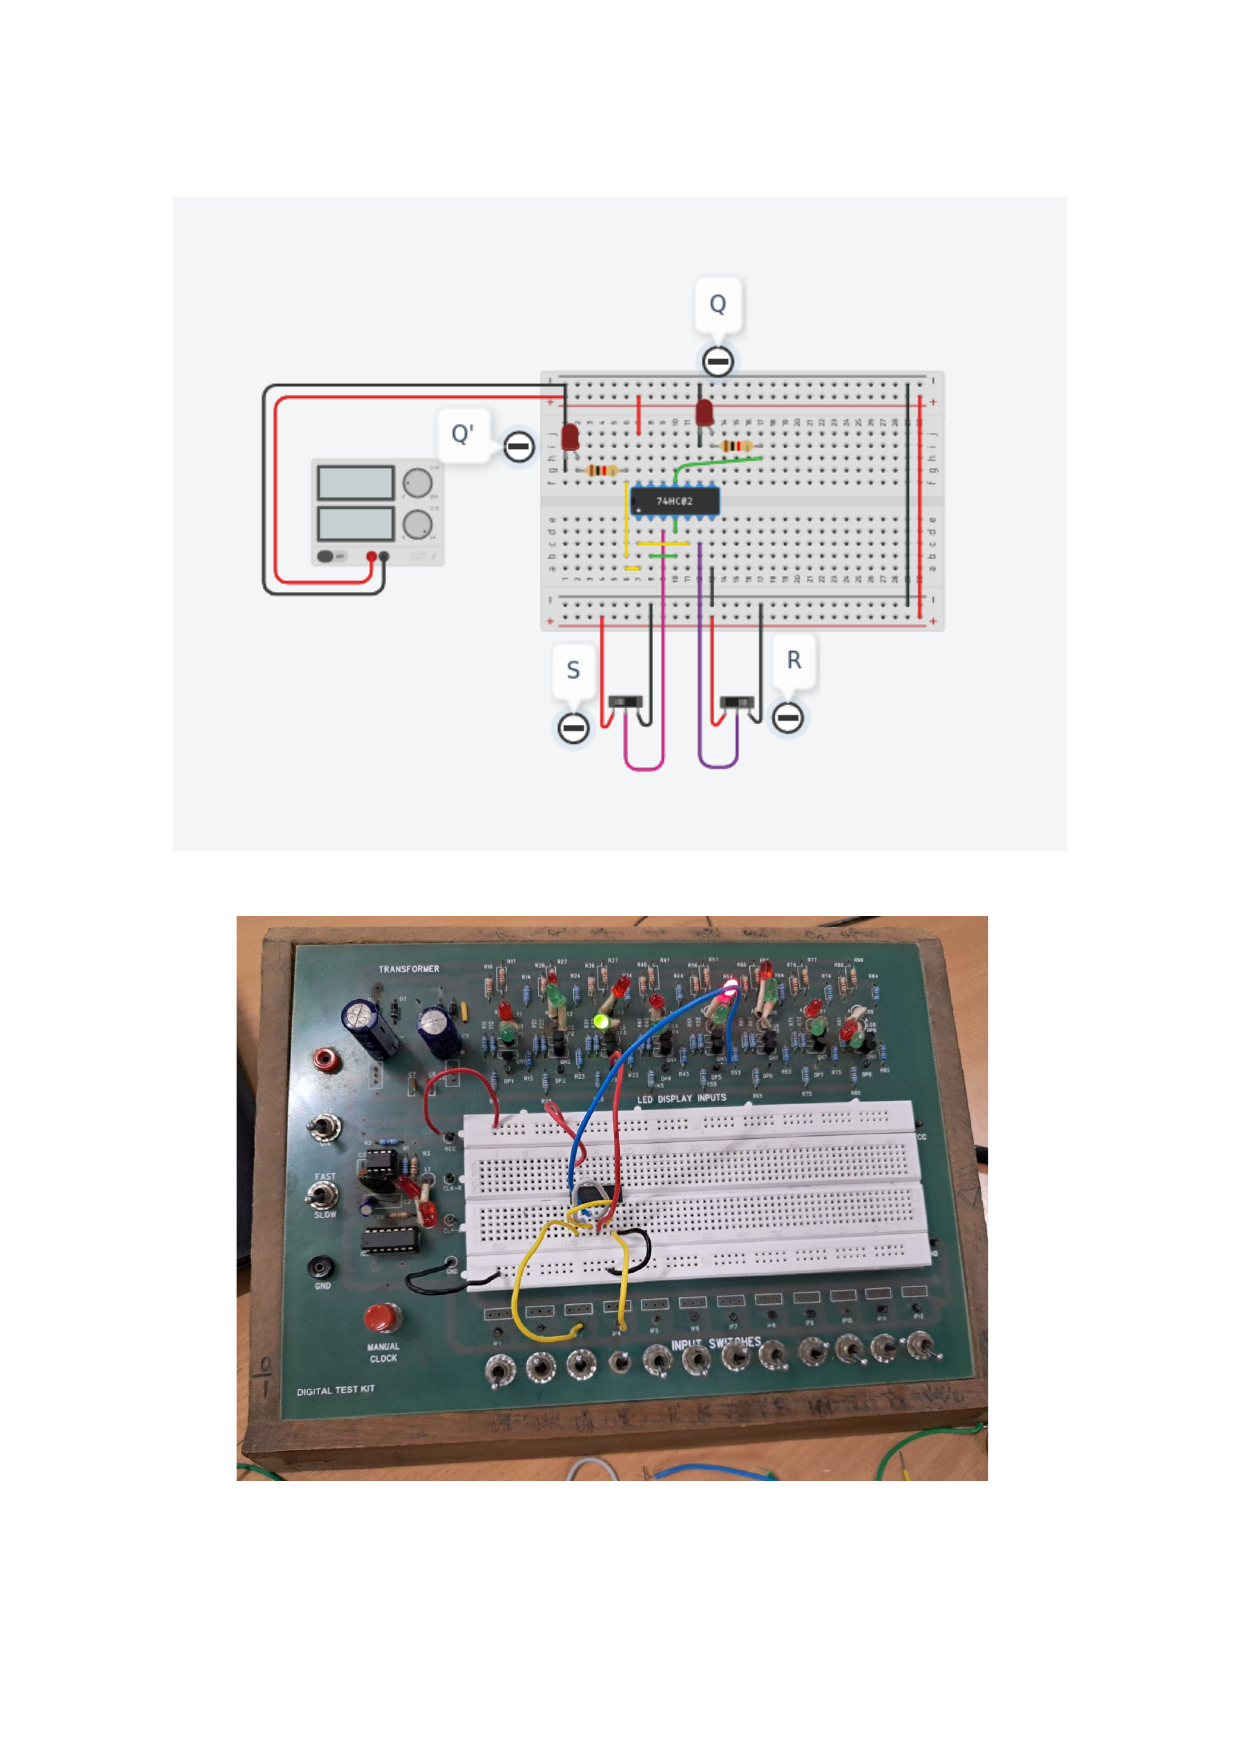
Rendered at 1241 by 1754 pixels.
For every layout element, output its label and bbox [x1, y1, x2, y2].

picture [236, 916, 989, 1481]
picture [173, 197, 1067, 851]
